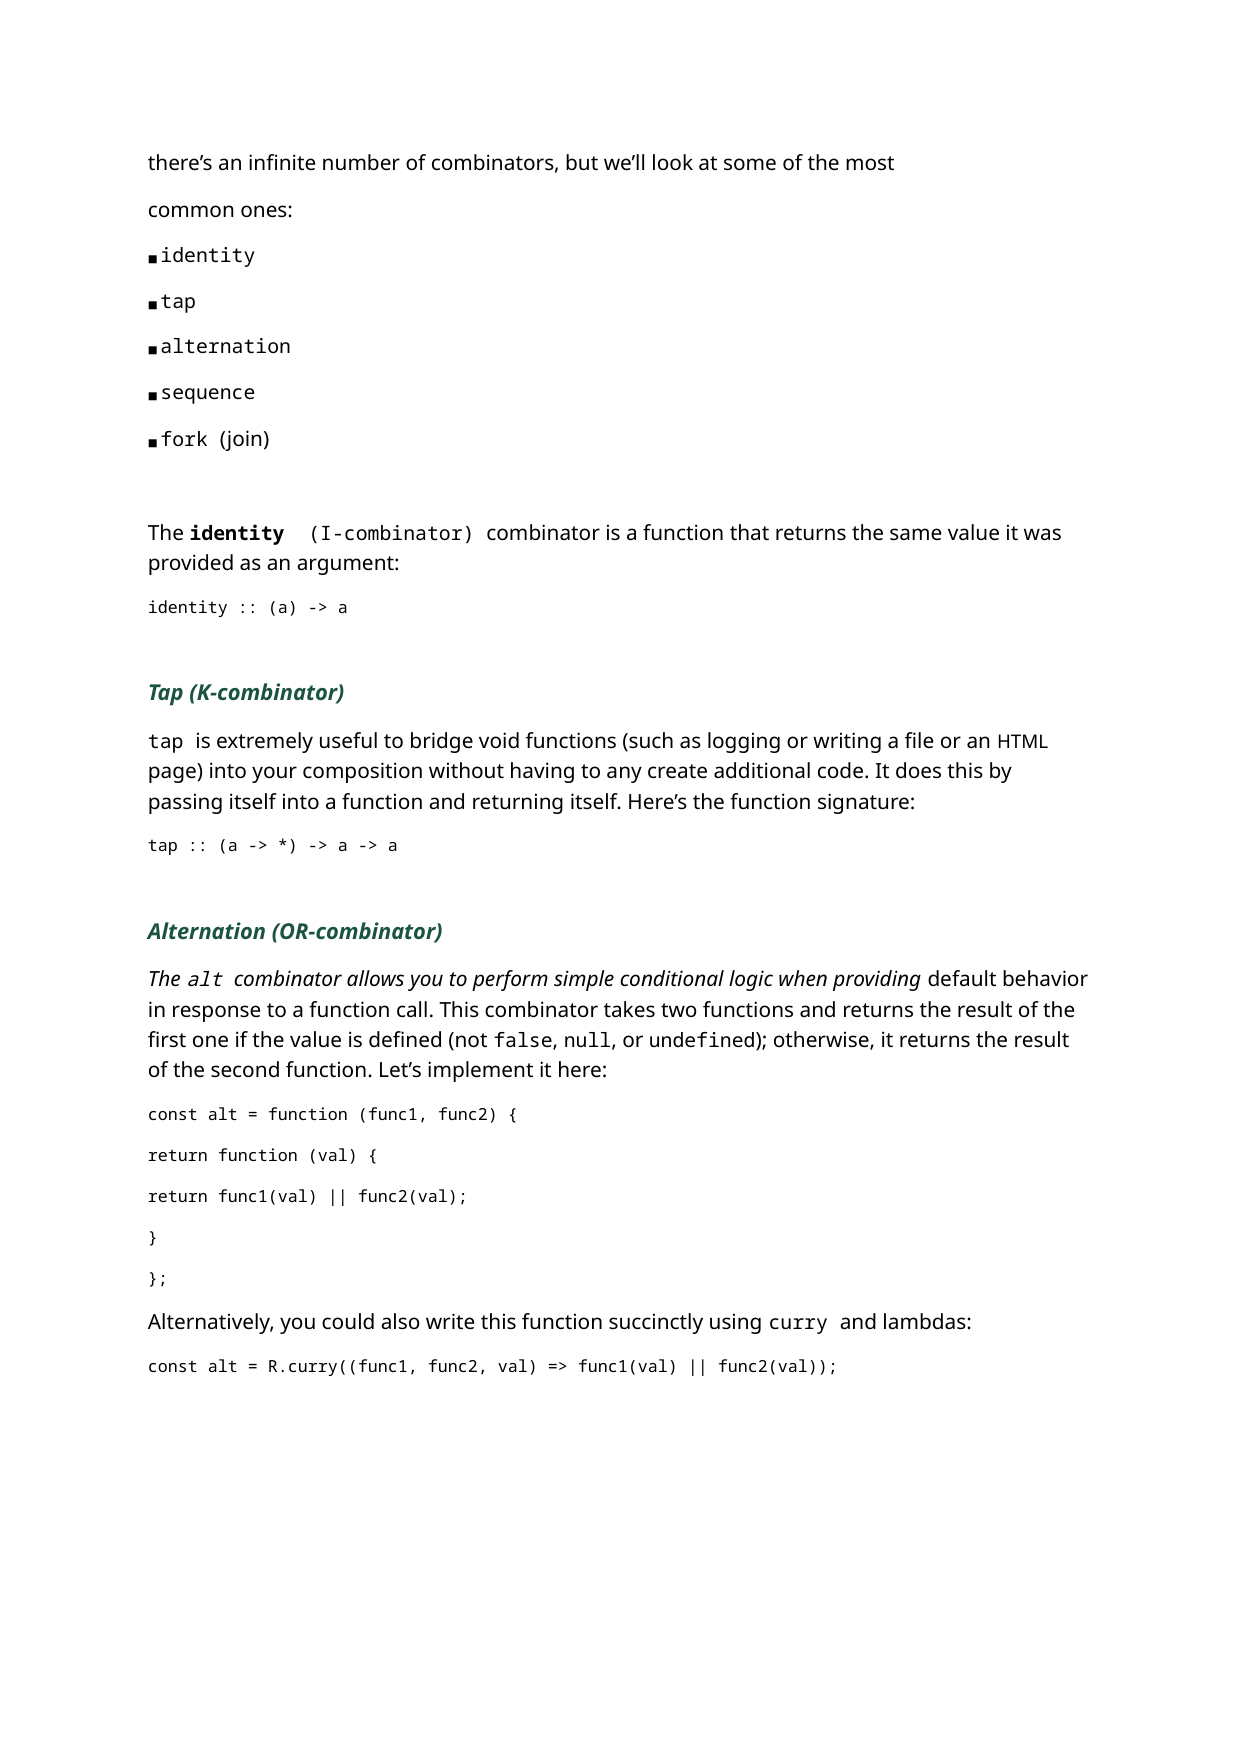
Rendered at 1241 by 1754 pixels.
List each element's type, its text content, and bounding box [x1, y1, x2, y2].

text tap is extremely useful to bridge void functions (such as logging or writing a file or an HTML page) into your composition without having to any create additional code. It does this by passing itself into a function and returning itself. Here’s the function signature: [148, 726, 1093, 815]
text ■ tap [148, 287, 1093, 314]
text identity :: (a) -> a [148, 596, 1093, 618]
text common ones: [148, 195, 1093, 223]
text } [148, 1225, 1093, 1248]
text ■ alternation [148, 333, 1093, 360]
text const alt = R.curry((func1, func2, val) => func1(val) || func2(val)); [148, 1354, 1093, 1377]
text Alternatively, you could also write this function succinctly using curry and lambdas: [148, 1307, 1093, 1336]
text tap :: (a -> *) -> a -> a [148, 834, 1093, 857]
text const alt = function (func1, func2) { [148, 1103, 1093, 1125]
text Alternation (OR-combinator) [148, 916, 1093, 946]
text The alt combinator allows you to perform simple conditional logic when providing default behavior in response to a function call. This combinator takes two functions and returns the result of the first one if the value is defined (not false, null, or undefined); otherwise, it returns the result of the second function. Let’s implement it here: [148, 964, 1093, 1084]
text return function (val) { [148, 1143, 1093, 1166]
text ■ fork (join) [148, 424, 1093, 452]
text ■ identity [148, 242, 1093, 269]
text The identity (I-combinator) combinator is a function that returns the same value it was provided as an argument: [148, 518, 1093, 577]
text return func1(val) || func2(val); [148, 1184, 1093, 1207]
text Tap (K-combinator) [148, 677, 1093, 707]
text there’s an infinite number of combinators, but we’ll look at some of the most [148, 148, 1093, 176]
text ■ sequence [148, 378, 1093, 405]
text }; [148, 1266, 1093, 1289]
